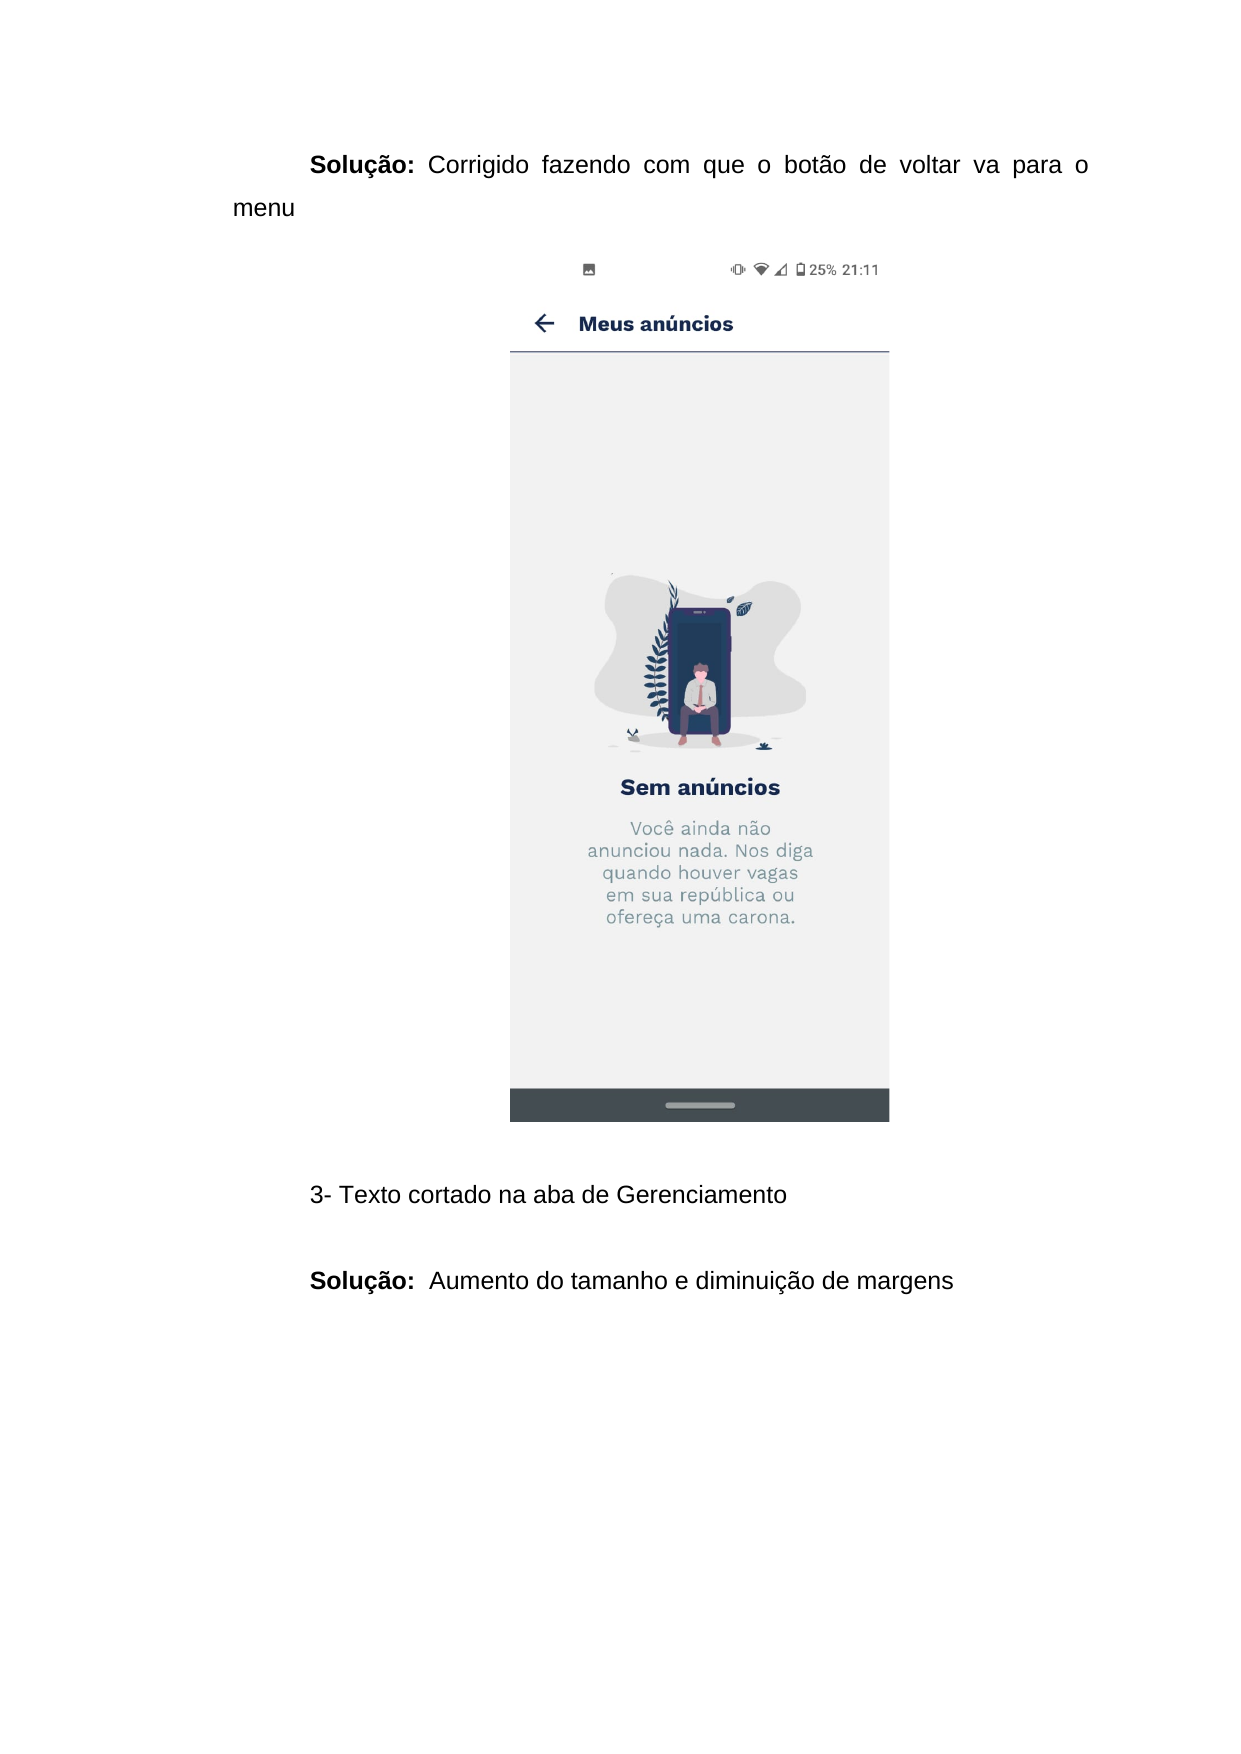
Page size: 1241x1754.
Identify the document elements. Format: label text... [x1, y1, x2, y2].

text 3- Texto cortado na aba de Gerenciamento [233, 1179, 1090, 1208]
picture [510, 236, 890, 1122]
text Solução: Aumento do tamanho e diminuição de margens [233, 1266, 1090, 1294]
text Solução: Corrigido fazendo com que o botão de voltar va para o menu [233, 150, 1090, 222]
